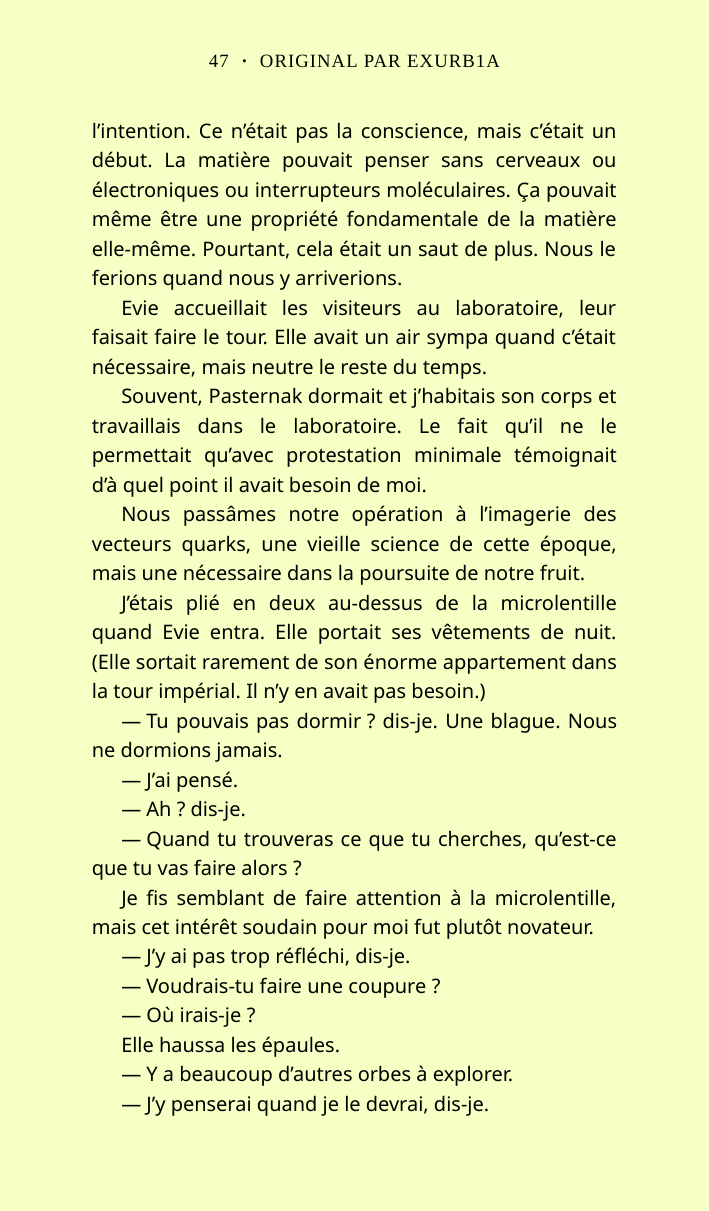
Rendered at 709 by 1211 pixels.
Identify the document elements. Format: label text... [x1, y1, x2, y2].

text — Voudrais-tu faire une coupure ? [92, 970, 617, 999]
text — J’ai pensé. [92, 763, 617, 793]
text J’étais plié en deux au-dessus de la microlentille quand Evie entra. Elle portait ses vêtements de nuit. (Elle sortait rarement de son énorme appartement dans la tour impérial. Il n’y en avait pas besoin.) [92, 587, 617, 704]
text Evie accueillait les visiteurs au laboratoire, leur faisait faire le tour. Elle avait un air sympa quand c’était nécessaire, mais neutre le reste du temps. [92, 292, 617, 380]
text — Où irais-je ? [92, 999, 617, 1029]
text — J’y penserai quand je le devrai, dis-je. [92, 1088, 617, 1117]
text — J’y ai pas trop réfléchi, dis-je. [92, 940, 617, 970]
text — Quand tu trouveras ce que tu cherches, qu’est-ce que tu vas faire alors ? [92, 822, 617, 881]
text — Tu pouvais pas dormir ? dis-je. Une blague. Nous ne dormions jamais. [92, 704, 617, 763]
text Souvent, Pasternak dormait et j’habitais son corps et travaillais dans le laboratoire. Le fait qu’il ne le permettait qu’avec protestation minimale témoignait d’à quel point il avait besoin de moi. [92, 380, 617, 498]
text l’intention. Ce n’était pas la conscience, mais c’était un début. La matière pouvait penser sans cerveaux ou électroniques ou interrupteurs moléculaires. Ça pouvait même être une propriété fondamentale de la matière elle-même. Pourtant, cela était un saut de plus. Nous le ferions quand nous y arriverions. [92, 115, 617, 292]
text Nous passâmes notre opération à l’imagerie des vecteurs quarks, une vieille science de cette époque, mais une nécessaire dans la poursuite de notre fruit. [92, 498, 617, 587]
text — Y a beaucoup d’autres orbes à explorer. [92, 1058, 617, 1088]
text Je fis semblant de faire attention à la microlentille, mais cet intérêt soudain pour moi fut plutôt novateur. [92, 881, 617, 940]
text Elle haussa les épaules. [92, 1029, 617, 1058]
text — Ah ? dis-je. [92, 793, 617, 822]
